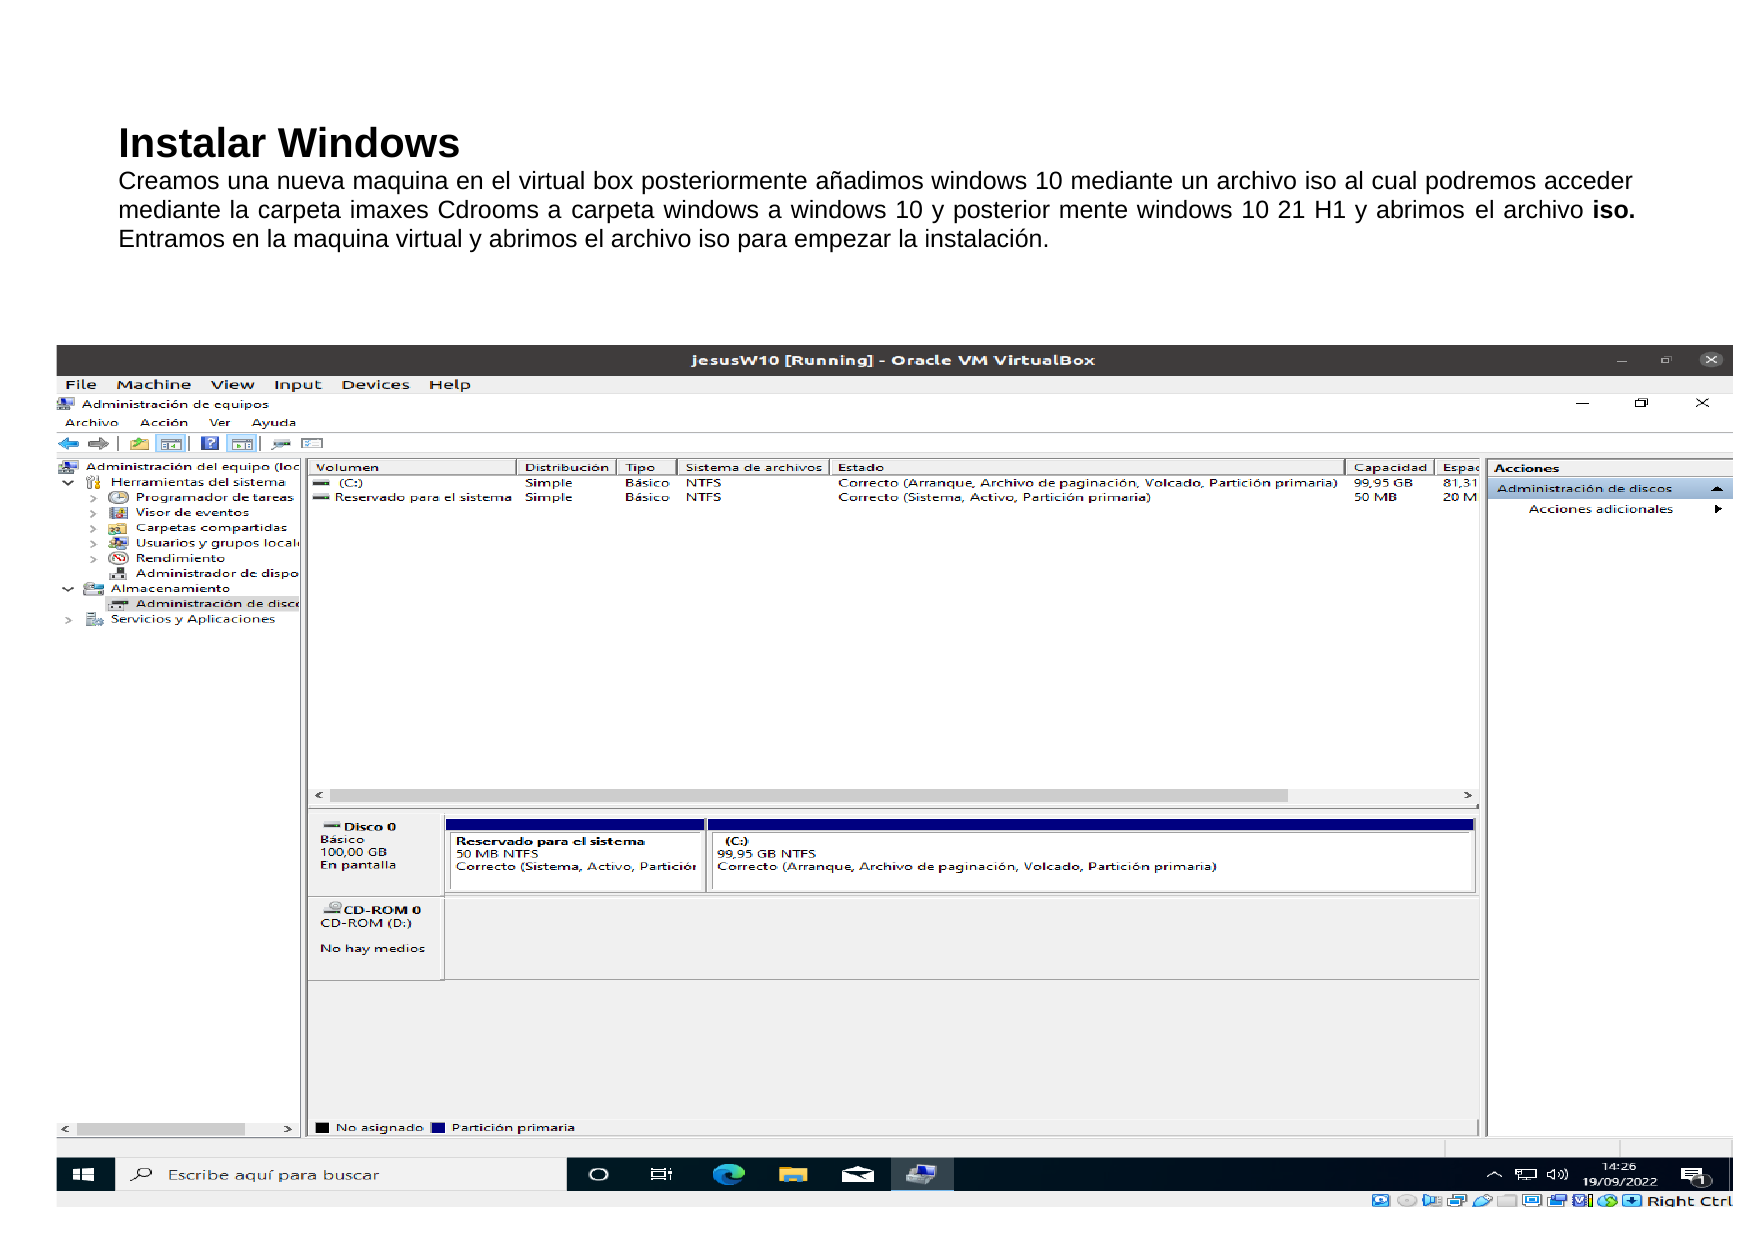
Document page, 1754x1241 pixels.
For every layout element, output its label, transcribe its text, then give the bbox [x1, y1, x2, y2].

text Creamos una nueva maquina en el virtual box posteriormente añadimos windows 10 mediante un archivo iso al cual podremos acceder mediante la carpeta imaxes Cdrooms a carpeta windows a windows 10 y posterior mente windows 10 21 H1 y abrimos el archivo iso. Entramos en la maquina virtual y abrimos el archivo iso para empezar la instalación. [118, 166, 1636, 252]
text Instalar Windows [118, 118, 1636, 166]
picture [56, 345, 1733, 1207]
